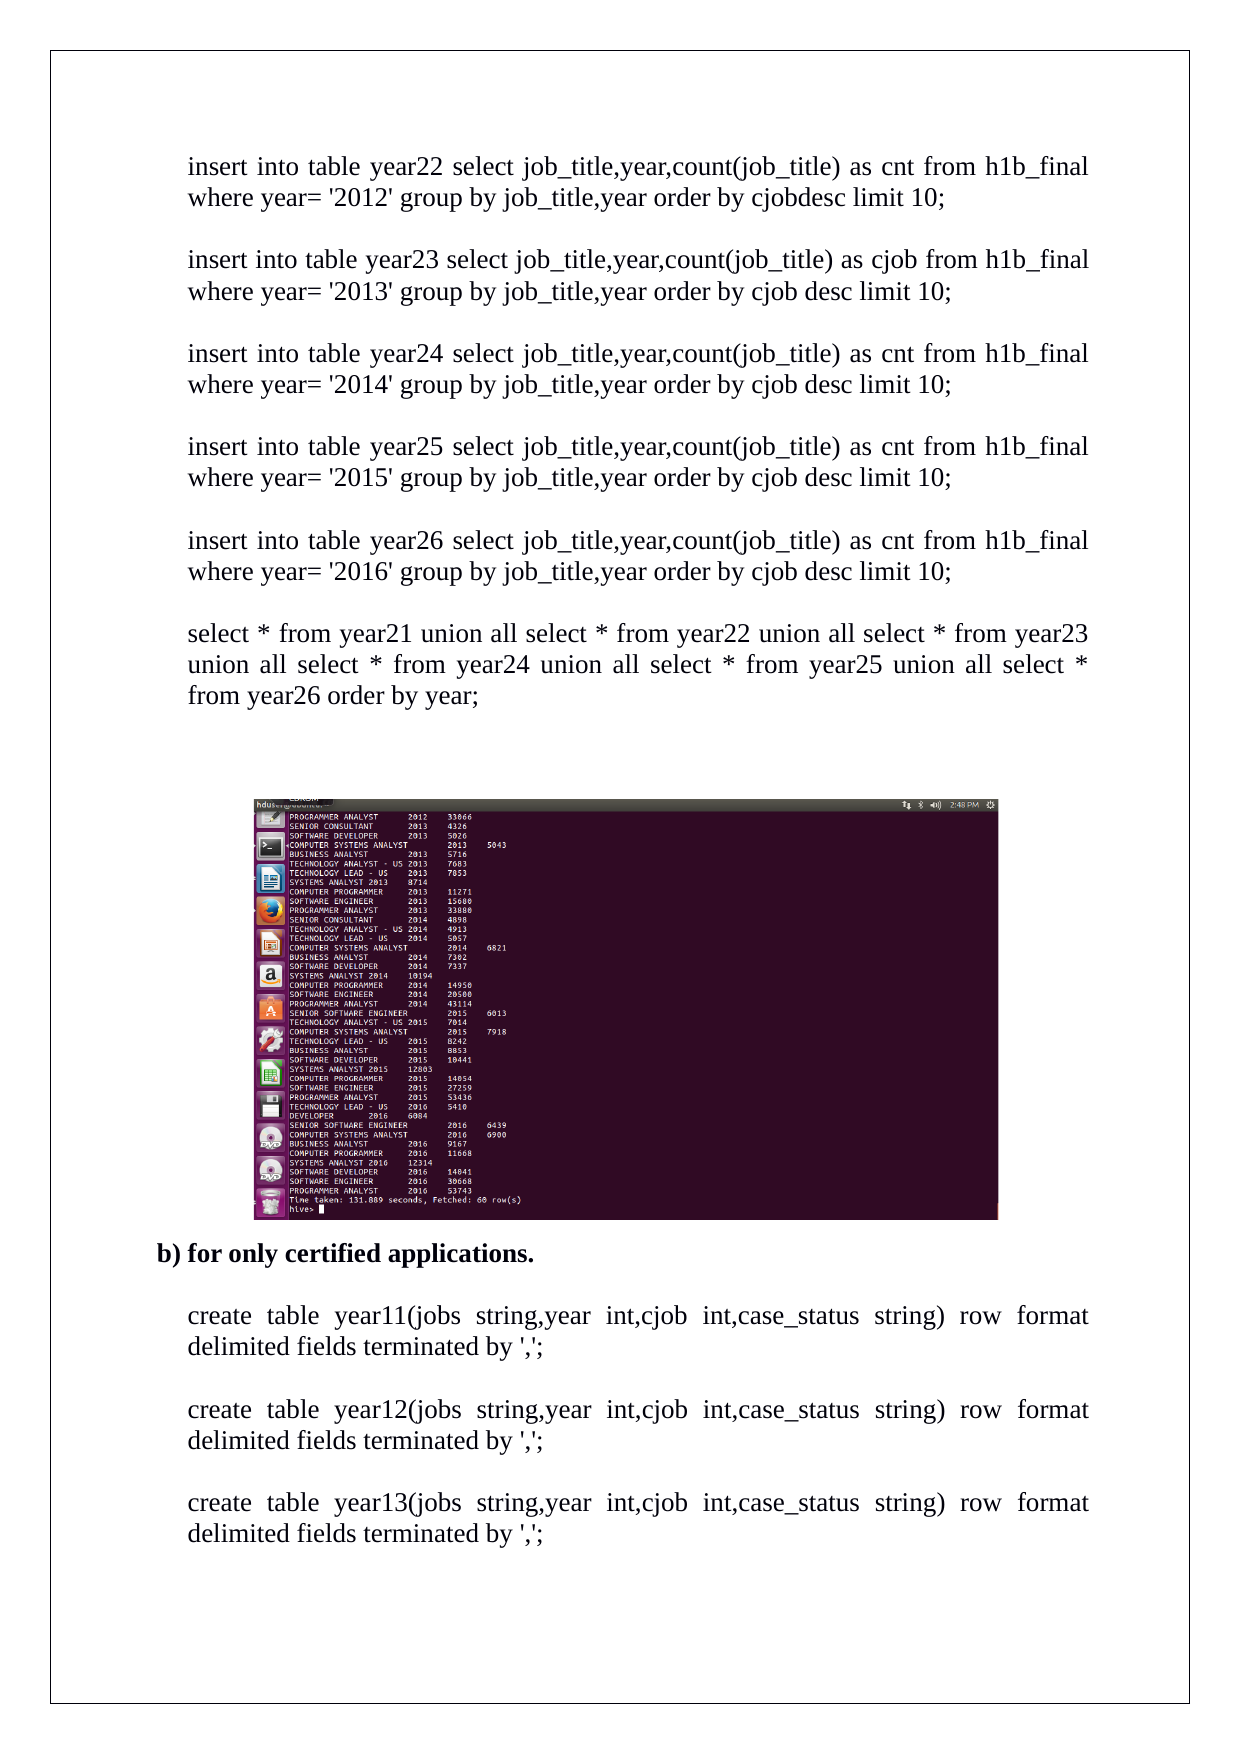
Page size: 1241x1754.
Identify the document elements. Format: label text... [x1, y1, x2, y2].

text insert into table year22 select job_title,year,count(job_title) as cnt from h1b_final where year= '2012' group by job_title,year order by cjobdesc limit 10; [187, 150, 1090, 212]
text create table year11(jobs string,year int,cjob int,case_status string) row format delimited fields terminated by ','; [187, 1299, 1090, 1362]
text insert into table year23 select job_title,year,count(job_title) as cjob from h1b_final where year= '2013' group by job_title,year order by cjob desc limit 10; [187, 243, 1090, 306]
text insert into table year25 select job_title,year,count(job_title) as cnt from h1b_final where year= '2015' group by job_title,year order by cjob desc limit 10; [187, 430, 1090, 493]
text insert into table year24 select job_title,year,count(job_title) as cnt from h1b_final where year= '2014' group by job_title,year order by cjob desc limit 10; [187, 337, 1090, 399]
text create table year13(jobs string,year int,cjob int,case_status string) row format delimited fields terminated by ','; [187, 1486, 1090, 1548]
text insert into table year26 select job_title,year,count(job_title) as cnt from h1b_final where year= '2016' group by job_title,year order by cjob desc limit 10; [187, 524, 1090, 586]
picture [253, 799, 999, 1220]
text b) for only certified applications. [150, 1237, 1090, 1268]
text create table year12(jobs string,year int,cjob int,case_status string) row format delimited fields terminated by ','; [187, 1393, 1090, 1455]
text select * from year21 union all select * from year22 union all select * from year23 union all select * from year24 union all select * from year25 union all select * from year26 order by year; [187, 617, 1090, 711]
